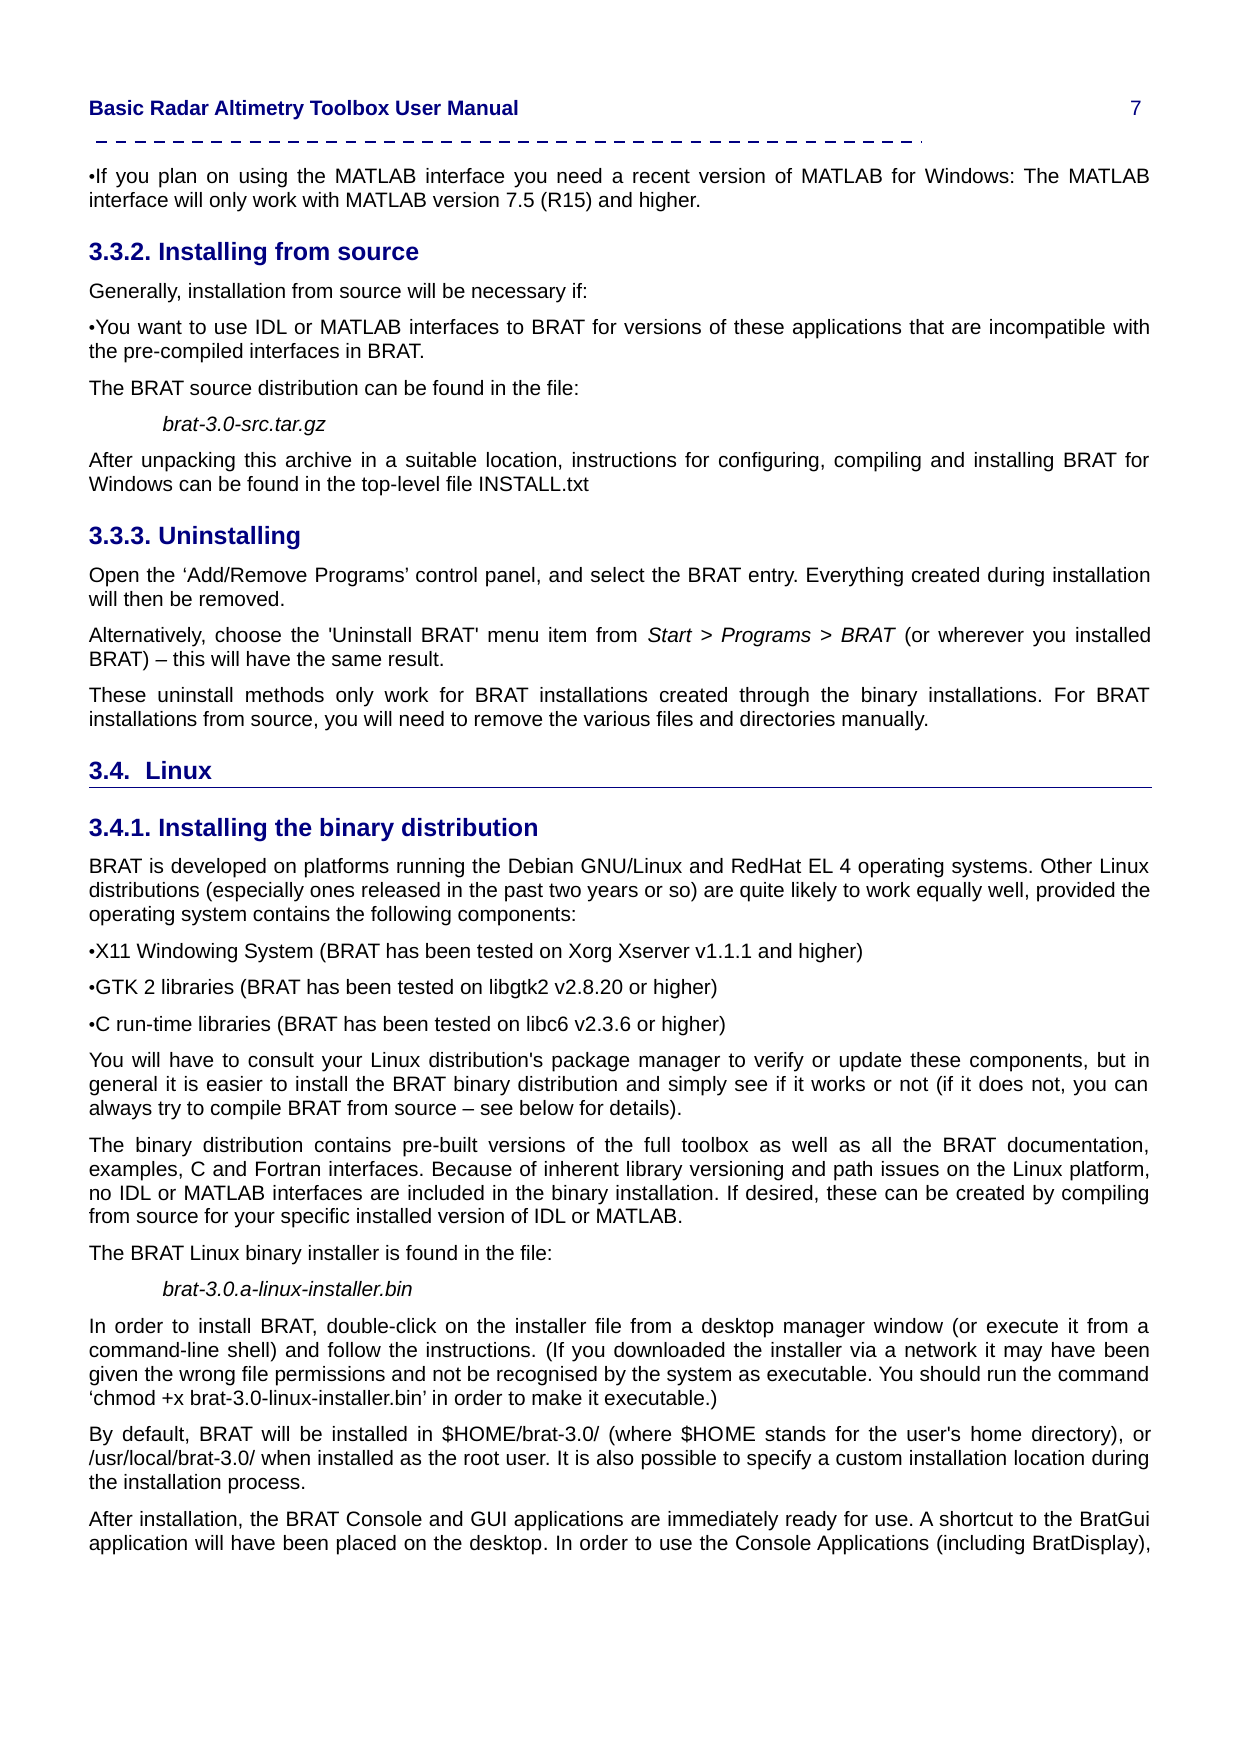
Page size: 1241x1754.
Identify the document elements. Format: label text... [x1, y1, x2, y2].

text brat-3.0-src.tar.gz [88, 412, 1152, 436]
text After unpacking this archive in a suitable location, instructions for configuring, compiling and installing BRAT for Windows can be found in the top-level file INSTALL.txt [88, 448, 1152, 496]
text The binary distribution contains pre-built versions of the full toolbox as well as all the BRAT documentation, examples, C and Fortran interfaces. Because of inherent library versioning and path issues on the Linux platform, no IDL or MATLAB interfaces are included in the binary installation. If desired, these can be created by compiling from source for your specific installed version of IDL or MATLAB. [88, 1132, 1152, 1228]
text After installation, the BRAT Console and GUI applications are immediately ready for use. A shortcut to the BratGui application will have been placed on the desktop. In order to use the Console Applications (including BratDisplay), [88, 1506, 1152, 1554]
text Alternatively, choose the 'Uninstall BRAT' menu item from Start > Programs > BRAT (or wherever you installed BRAT) – this will have the same result. [88, 623, 1152, 671]
text You will have to consult your Linux distribution's package manager to verify or update these components, but in general it is easier to install the BRAT binary distribution and simply see if it works or not (if it does not, you can always try to compile BRAT from source – see below for details). [88, 1048, 1152, 1120]
list X11 Windowing System (BRAT has been tested on Xorg Xserver v1.1.1 and higher) [88, 939, 1152, 963]
text Generally, installation from source will be necessary if: [88, 278, 1152, 302]
subtitle Uninstalling [88, 521, 1152, 550]
text These uninstall methods only work for BRAT installations created through the binary installations. For BRAT installations from source, you will need to remove the various files and directories manually. [88, 683, 1152, 731]
text Open the ‘Add/Remove Programs’ control panel, and select the BRAT entry. Everything created during installation will then be removed. [88, 562, 1152, 610]
text By default, BRAT will be installed in $HOME/brat-3.0/ (where $HOME stands for the user's home directory), or /usr/local/brat-3.0/ when installed as the root user. It is also possible to specify a custom installation location during the installation process. [88, 1422, 1152, 1494]
list You want to use IDL or MATLAB interfaces to BRAT for versions of these applications that are incompatible with the pre-compiled interfaces in BRAT. [88, 315, 1152, 363]
list The BRAT source distribution can be found in the file: [88, 375, 1152, 399]
text BRAT is developed on platforms running the Debian GNU/Linux and RedHat EL 4 operating systems. Other Linux distributions (especially ones released in the past two years or so) are quite likely to work equally well, provided the operating system contains the following components: [88, 854, 1152, 926]
subtitle Linux [88, 756, 1152, 788]
text brat-3.0.a-linux-installer.bin [88, 1277, 1152, 1301]
list C run-time libraries (BRAT has been tested on libc6 v2.3.6 or higher) [88, 1012, 1152, 1036]
subtitle Installing from source [88, 237, 1152, 266]
list If you plan on using the MATLAB interface you need a recent version of MATLAB for Windows: The MATLAB interface will only work with MATLAB version 7.5 (R15) and higher. [88, 164, 1152, 212]
list GTK 2 libraries (BRAT has been tested on libgtk2 v2.8.20 or higher) [88, 975, 1152, 999]
subtitle Installing the binary distribution [88, 813, 1152, 842]
text In order to install BRAT, double-click on the installer file from a desktop manager window (or execute it from a command-line shell) and follow the instructions. (If you downloaded the installer via a network it may have been given the wrong file permissions and not be recognised by the system as executable. You should run the command ‘chmod +x brat-3.0-linux-installer.bin’ in order to make it executable.) [88, 1314, 1152, 1409]
text The BRAT Linux binary installer is found in the file: [88, 1241, 1152, 1265]
